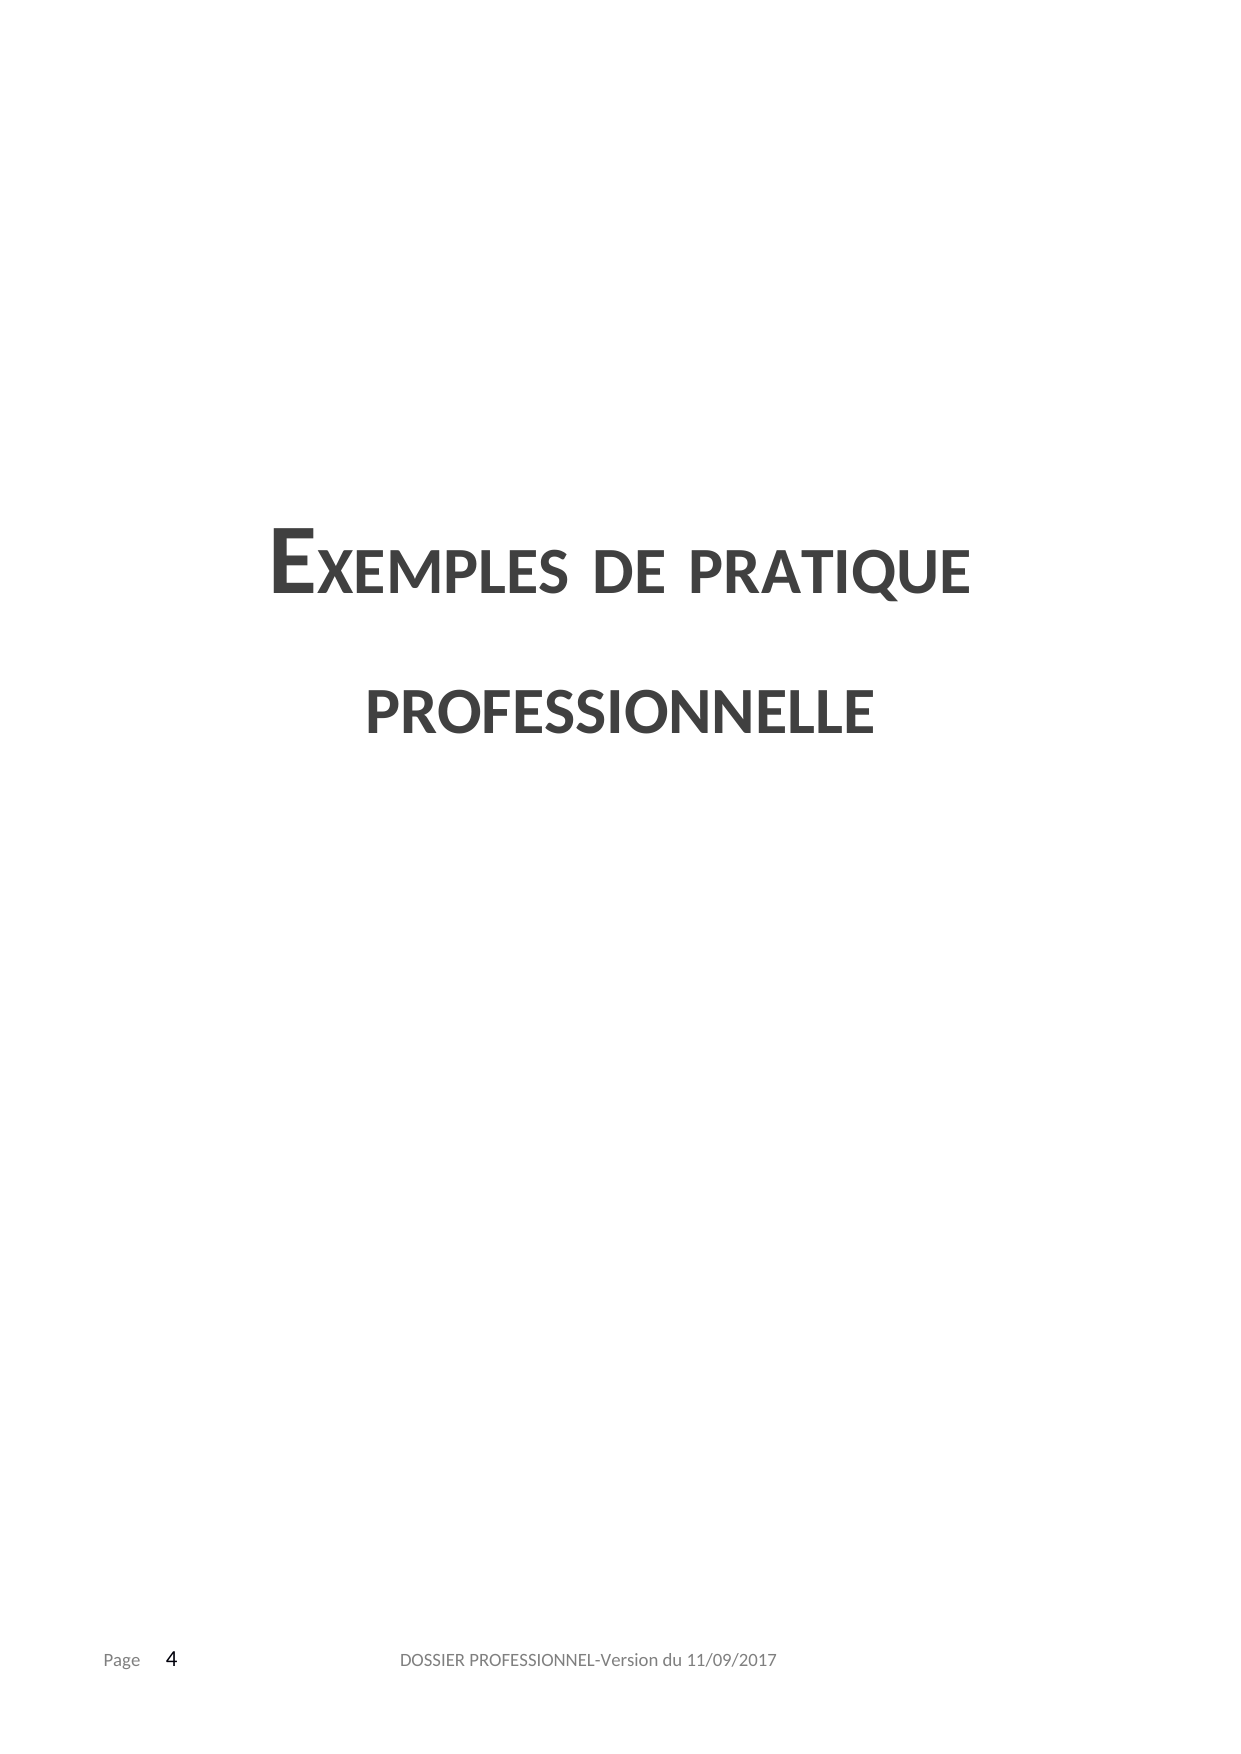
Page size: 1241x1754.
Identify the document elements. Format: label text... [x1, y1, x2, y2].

text professionnelle [118, 636, 1122, 758]
text Exemples de pratique [118, 496, 1122, 618]
